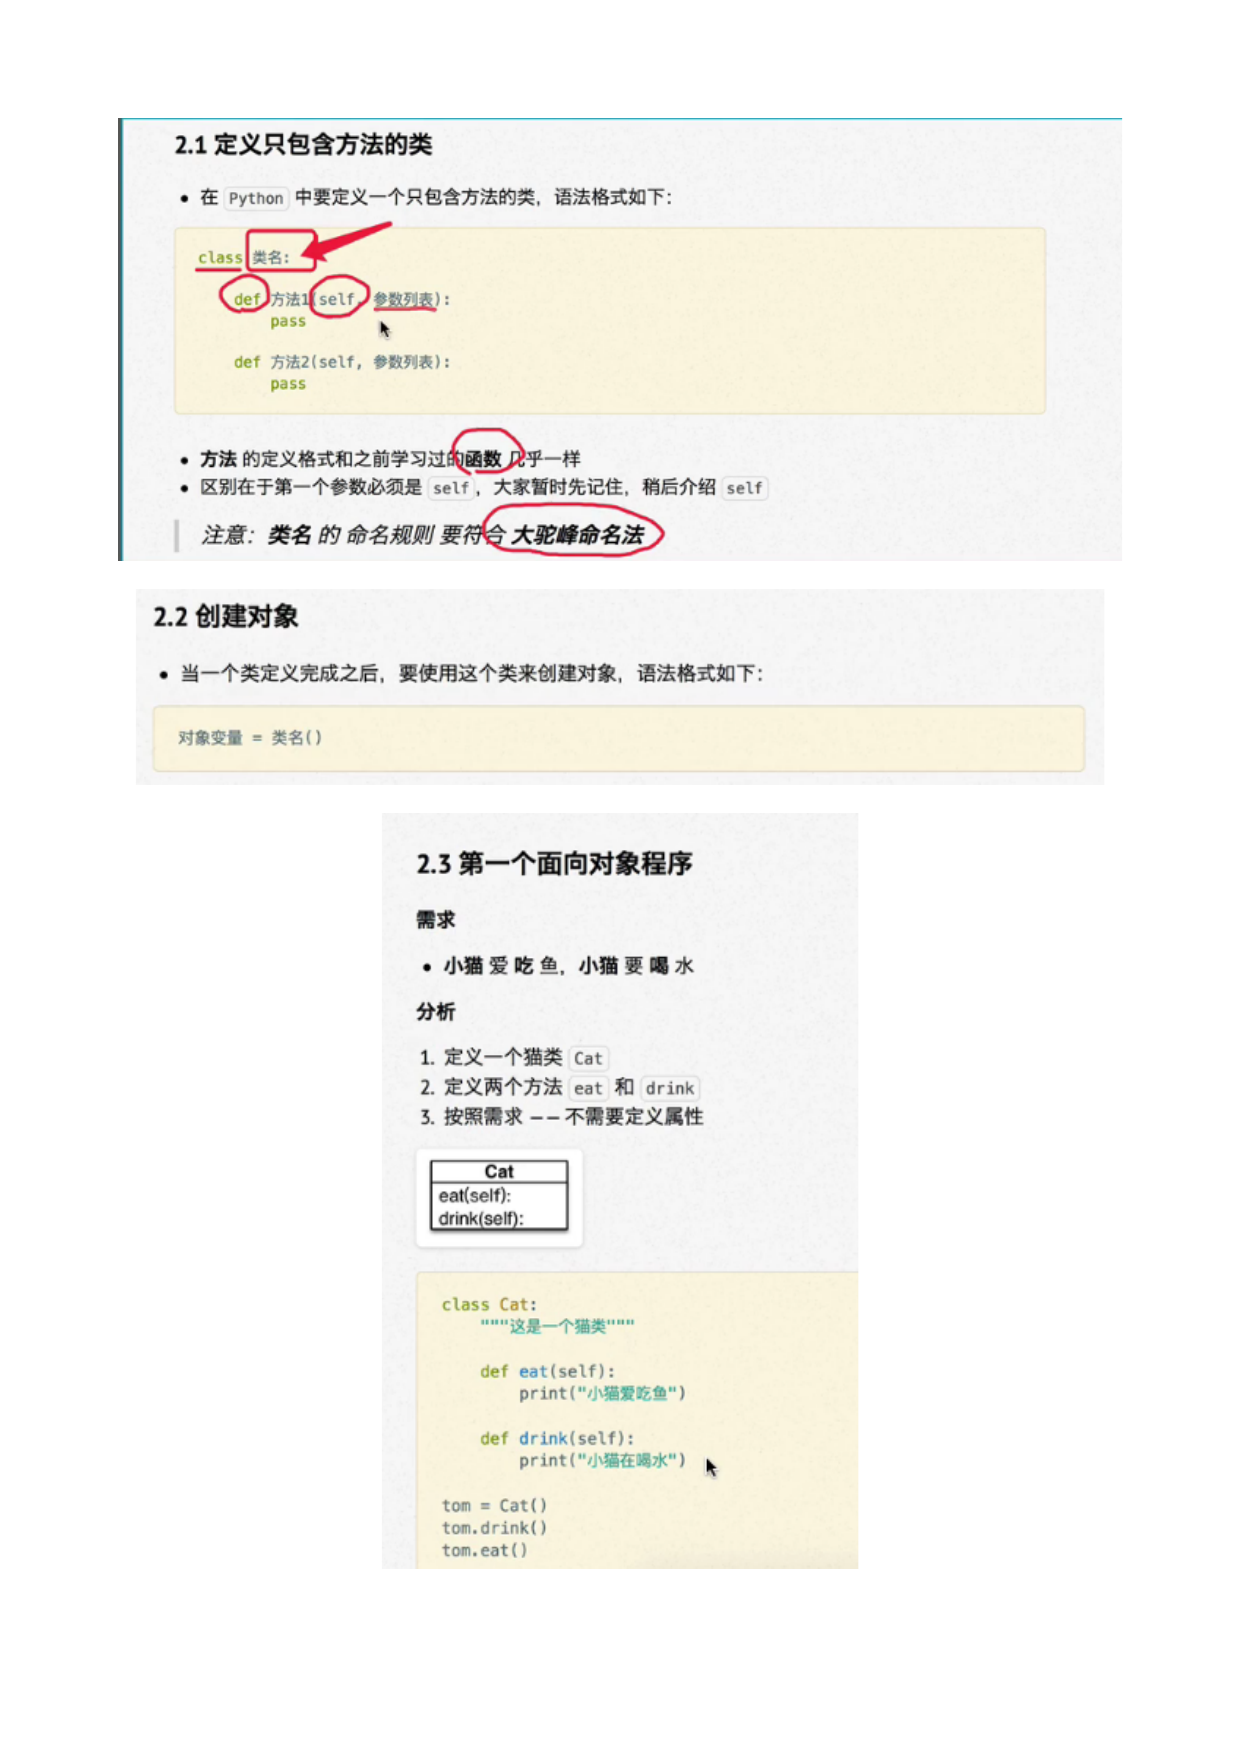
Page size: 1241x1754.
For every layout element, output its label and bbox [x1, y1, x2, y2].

picture [381, 813, 859, 1569]
picture [135, 589, 1105, 785]
picture [118, 118, 1123, 561]
